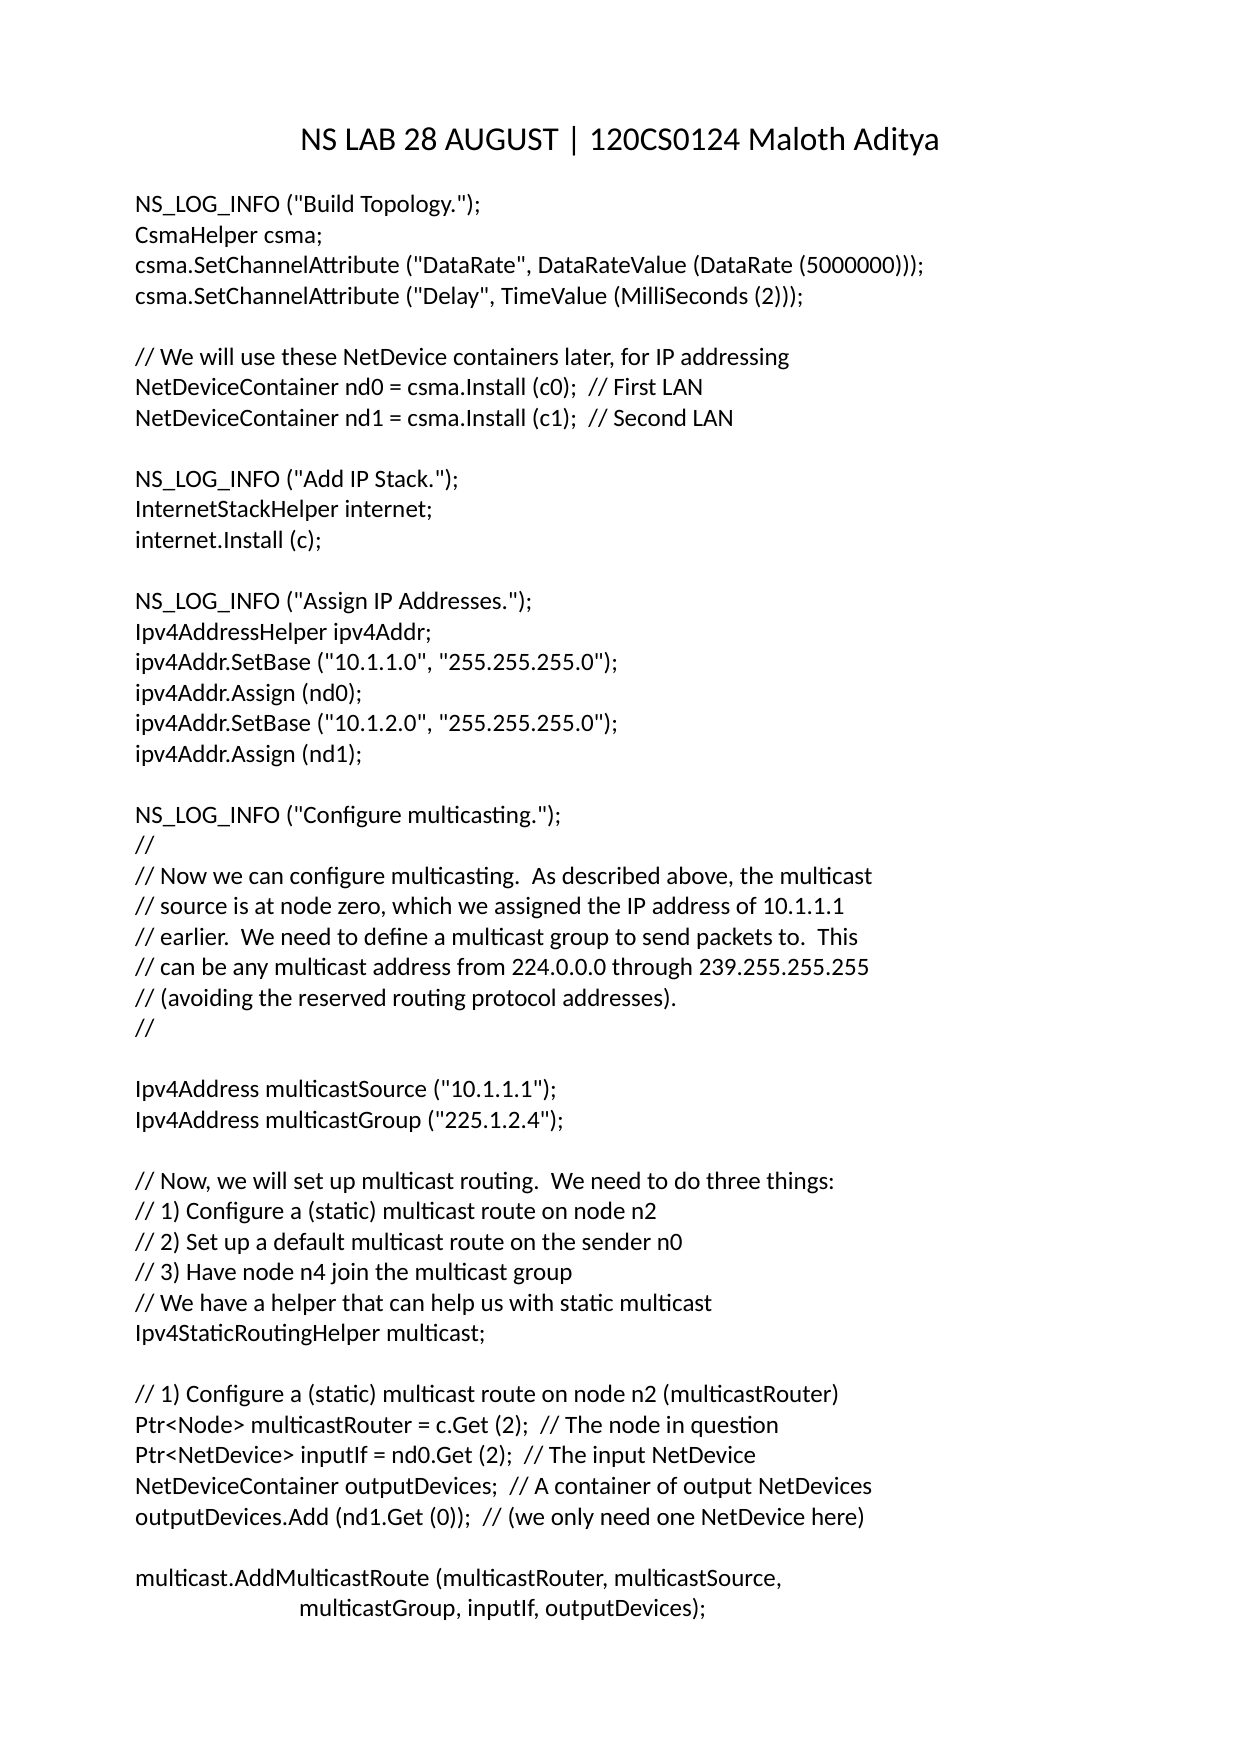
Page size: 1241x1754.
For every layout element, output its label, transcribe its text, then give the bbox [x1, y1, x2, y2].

text Ipv4StaticRoutingHelper multicast; [118, 1318, 1122, 1348]
text // earlier. We need to define a multicast group to send packets to. This [118, 921, 1122, 951]
text // source is at node zero, which we assigned the IP address of 10.1.1.1 [118, 890, 1122, 921]
text // can be any multicast address from 224.0.0.0 through 239.255.255.255 [118, 951, 1122, 982]
text ipv4Addr.SetBase ("10.1.2.0", "255.255.255.0"); [118, 707, 1122, 738]
text NS_LOG_INFO ("Assign IP Addresses."); [118, 585, 1122, 616]
text Ptr<Node> multicastRouter = c.Get (2); // The node in question [118, 1409, 1122, 1440]
text NetDeviceContainer nd0 = csma.Install (c0); // First LAN [118, 371, 1122, 402]
text Ipv4Address multicastGroup ("225.1.2.4"); [118, 1104, 1122, 1134]
text ipv4Addr.Assign (nd1); [118, 738, 1122, 768]
text Ptr<NetDevice> inputIf = nd0.Get (2); // The input NetDevice [118, 1440, 1122, 1470]
text // [118, 829, 1122, 860]
text // 1) Configure a (static) multicast route on node n2 (multicastRouter) [118, 1379, 1122, 1409]
text // [118, 1012, 1122, 1043]
text multicast.AddMulticastRoute (multicastRouter, multicastSource, [118, 1562, 1122, 1592]
text NS_LOG_INFO ("Build Topology."); [118, 188, 1122, 219]
text // We will use these NetDevice containers later, for IP addressing [118, 341, 1122, 371]
text internet.Install (c); [118, 524, 1122, 554]
text multicastGroup, inputIf, outputDevices); [118, 1592, 1122, 1623]
text csma.SetChannelAttribute ("DataRate", DataRateValue (DataRate (5000000))); [118, 249, 1122, 280]
text ipv4Addr.Assign (nd0); [118, 677, 1122, 707]
text // 2) Set up a default multicast route on the sender n0 [118, 1226, 1122, 1257]
text InternetStackHelper internet; [118, 493, 1122, 524]
text // Now, we will set up multicast routing. We need to do three things: [118, 1165, 1122, 1196]
text Ipv4AddressHelper ipv4Addr; [118, 616, 1122, 646]
text // We have a helper that can help us with static multicast [118, 1287, 1122, 1318]
text NS_LOG_INFO ("Add IP Stack."); [118, 463, 1122, 493]
text NS_LOG_INFO ("Configure multicasting."); [118, 799, 1122, 829]
text // Now we can configure multicasting. As described above, the multicast [118, 860, 1122, 890]
text CsmaHelper csma; [118, 219, 1122, 249]
text // (avoiding the reserved routing protocol addresses). [118, 982, 1122, 1012]
text csma.SetChannelAttribute ("Delay", TimeValue (MilliSeconds (2))); [118, 280, 1122, 310]
text NetDeviceContainer nd1 = csma.Install (c1); // Second LAN [118, 402, 1122, 432]
text outputDevices.Add (nd1.Get (0)); // (we only need one NetDevice here) [118, 1501, 1122, 1531]
text ipv4Addr.SetBase ("10.1.1.0", "255.255.255.0"); [118, 646, 1122, 677]
text Ipv4Address multicastSource ("10.1.1.1"); [118, 1073, 1122, 1104]
text NetDeviceContainer outputDevices; // A container of output NetDevices [118, 1470, 1122, 1501]
text // 3) Have node n4 join the multicast group [118, 1257, 1122, 1287]
text // 1) Configure a (static) multicast route on node n2 [118, 1196, 1122, 1226]
